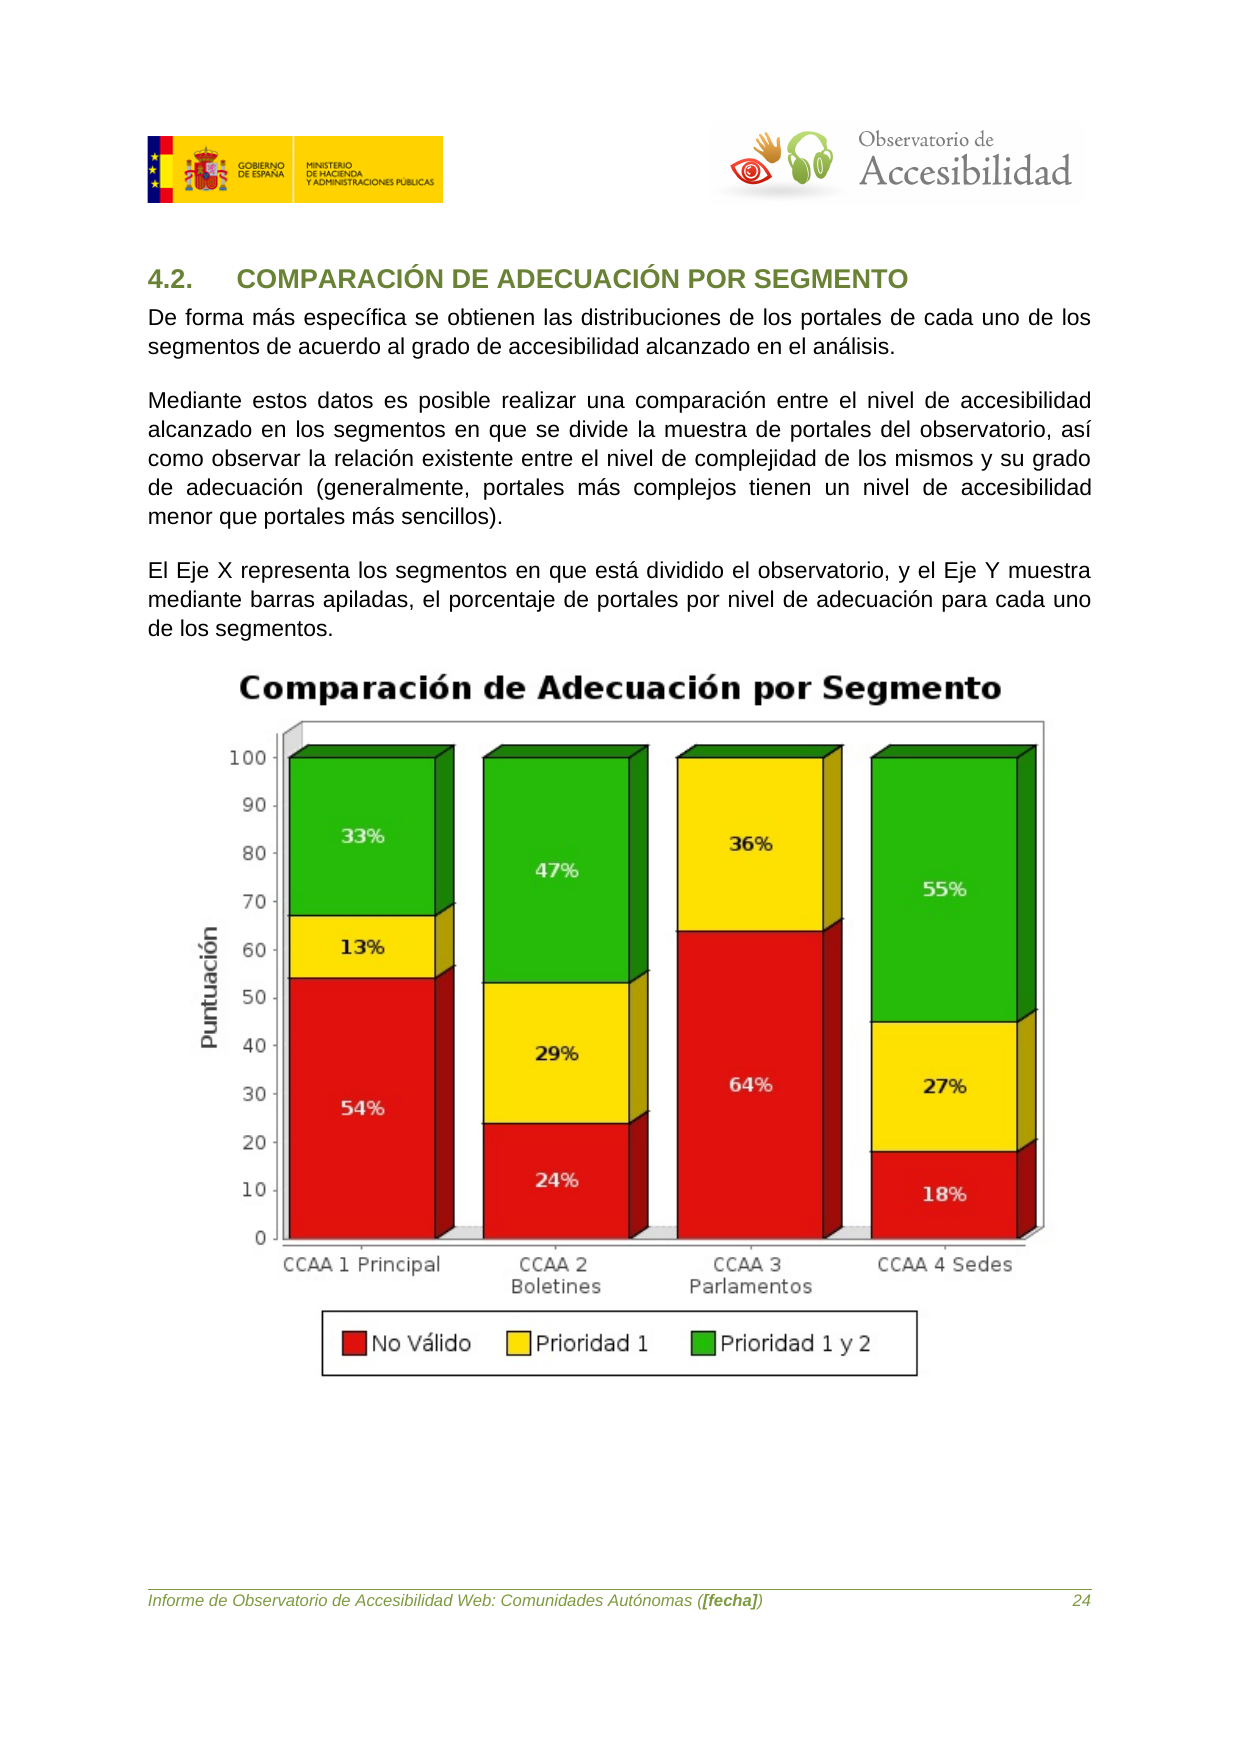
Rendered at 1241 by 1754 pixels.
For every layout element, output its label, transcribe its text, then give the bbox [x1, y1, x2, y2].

text Mediante estos datos es posible realizar una comparación entre el nivel de accesibilidad alcanzado en los segmentos en que se divide la muestra de portales del observatorio, así como observar la relación existente entre el nivel de complejidad de los mismos y su grado de adecuación (generalmente, portales más complejos tienen un nivel de accesibilidad menor que portales más sencillos). [148, 387, 1092, 529]
picture [147, 136, 443, 203]
list Comparación de adecuación por segmento [148, 263, 1092, 294]
picture [710, 122, 1086, 205]
text El Eje X representa los segmentos en que está dividido el observatorio, y el Eje Y muestra mediante barras apiladas, el porcentaje de portales por nivel de adecuación para cada uno de los segmentos. [148, 557, 1092, 641]
text De forma más específica se obtienen las distribuciones de los portales de cada uno de los segmentos de acuerdo al grado de accesibilidad alcanzado en el análisis. [148, 304, 1092, 359]
picture [178, 668, 1062, 1378]
